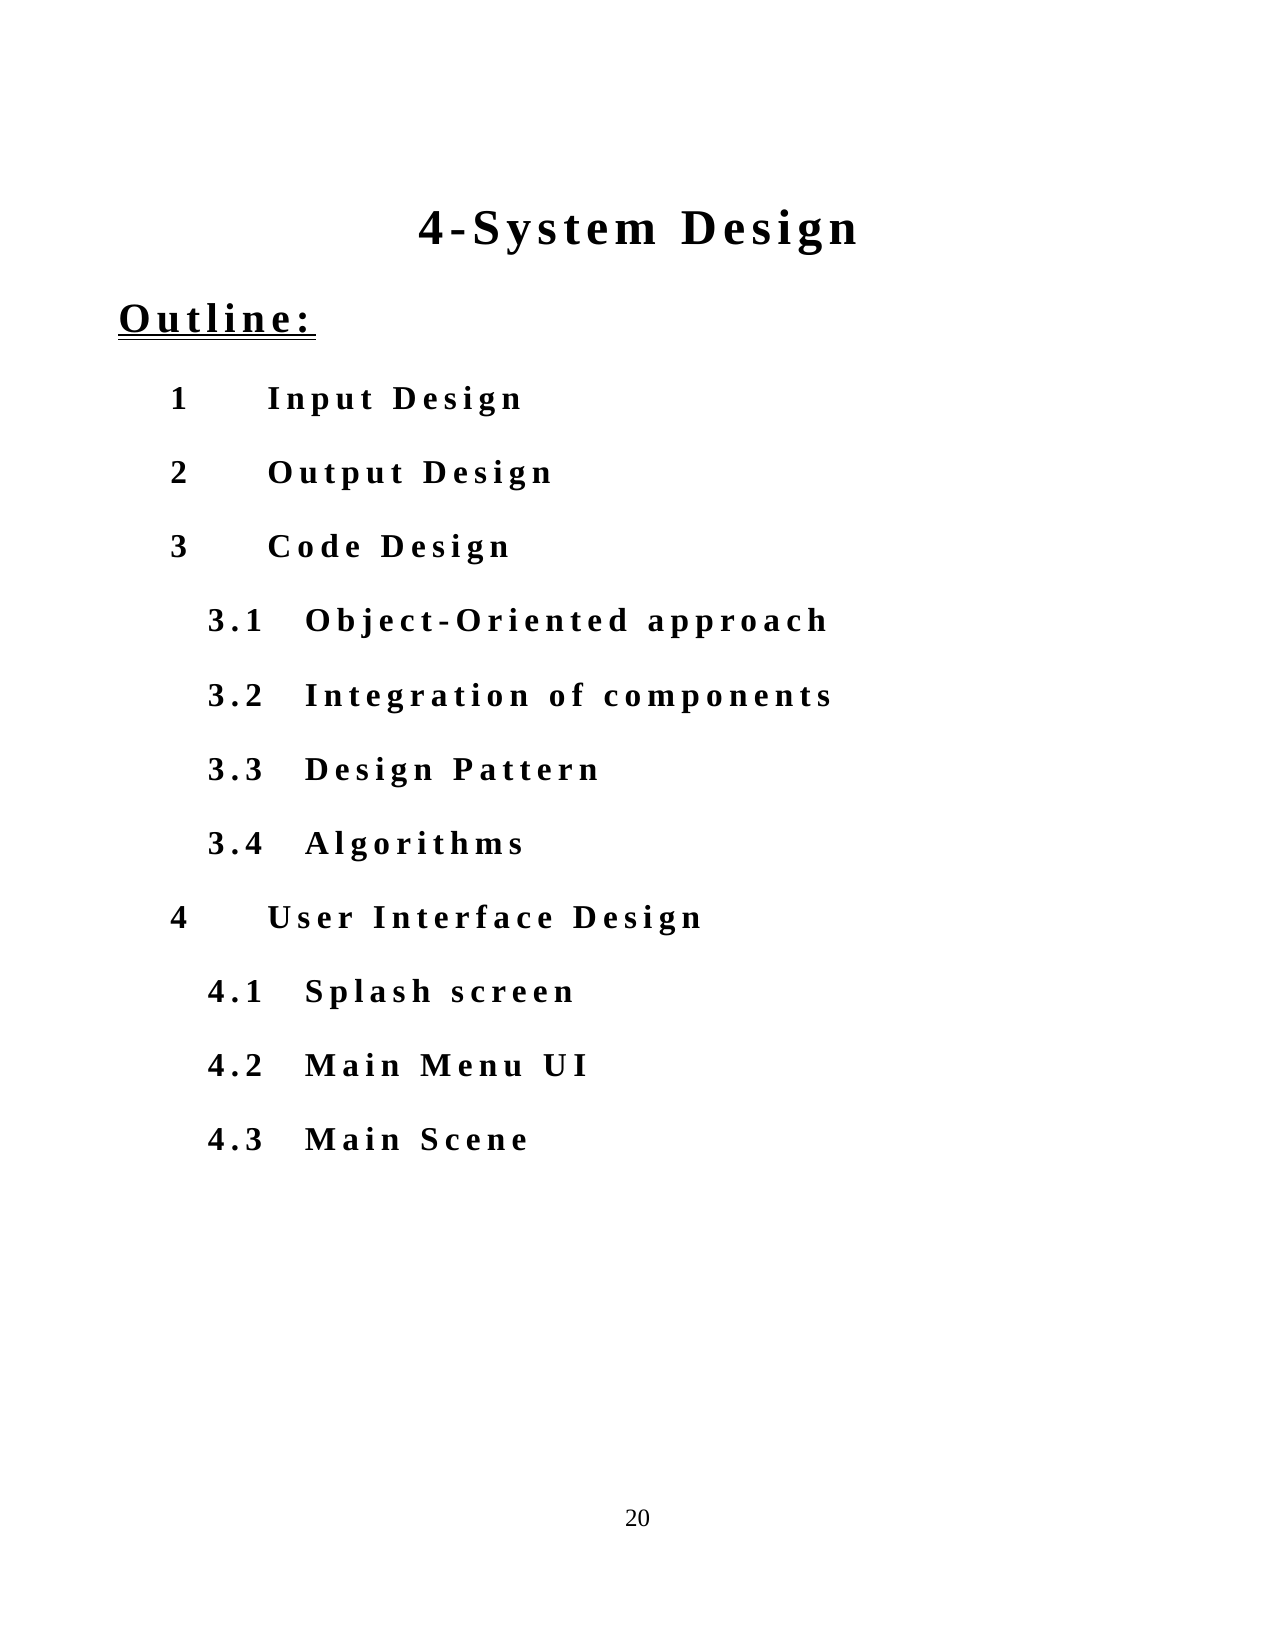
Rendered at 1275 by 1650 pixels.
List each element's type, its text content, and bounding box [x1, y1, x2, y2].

list Output Design [156, 453, 1157, 491]
list Integration of components [193, 675, 1157, 713]
list Object-Oriented approach [193, 601, 1157, 639]
list Main Menu UI [193, 1045, 1157, 1083]
list Code Design [156, 527, 1157, 565]
list Splash screen [193, 971, 1157, 1009]
subtitle 4-System Design [118, 197, 1157, 255]
list Input Design [156, 378, 1157, 417]
list Design Pattern [193, 749, 1157, 787]
text Outline: [118, 293, 1157, 341]
list Main Scene [193, 1119, 1157, 1157]
list User Interface Design [156, 897, 1157, 935]
list Algorithms [193, 823, 1157, 861]
